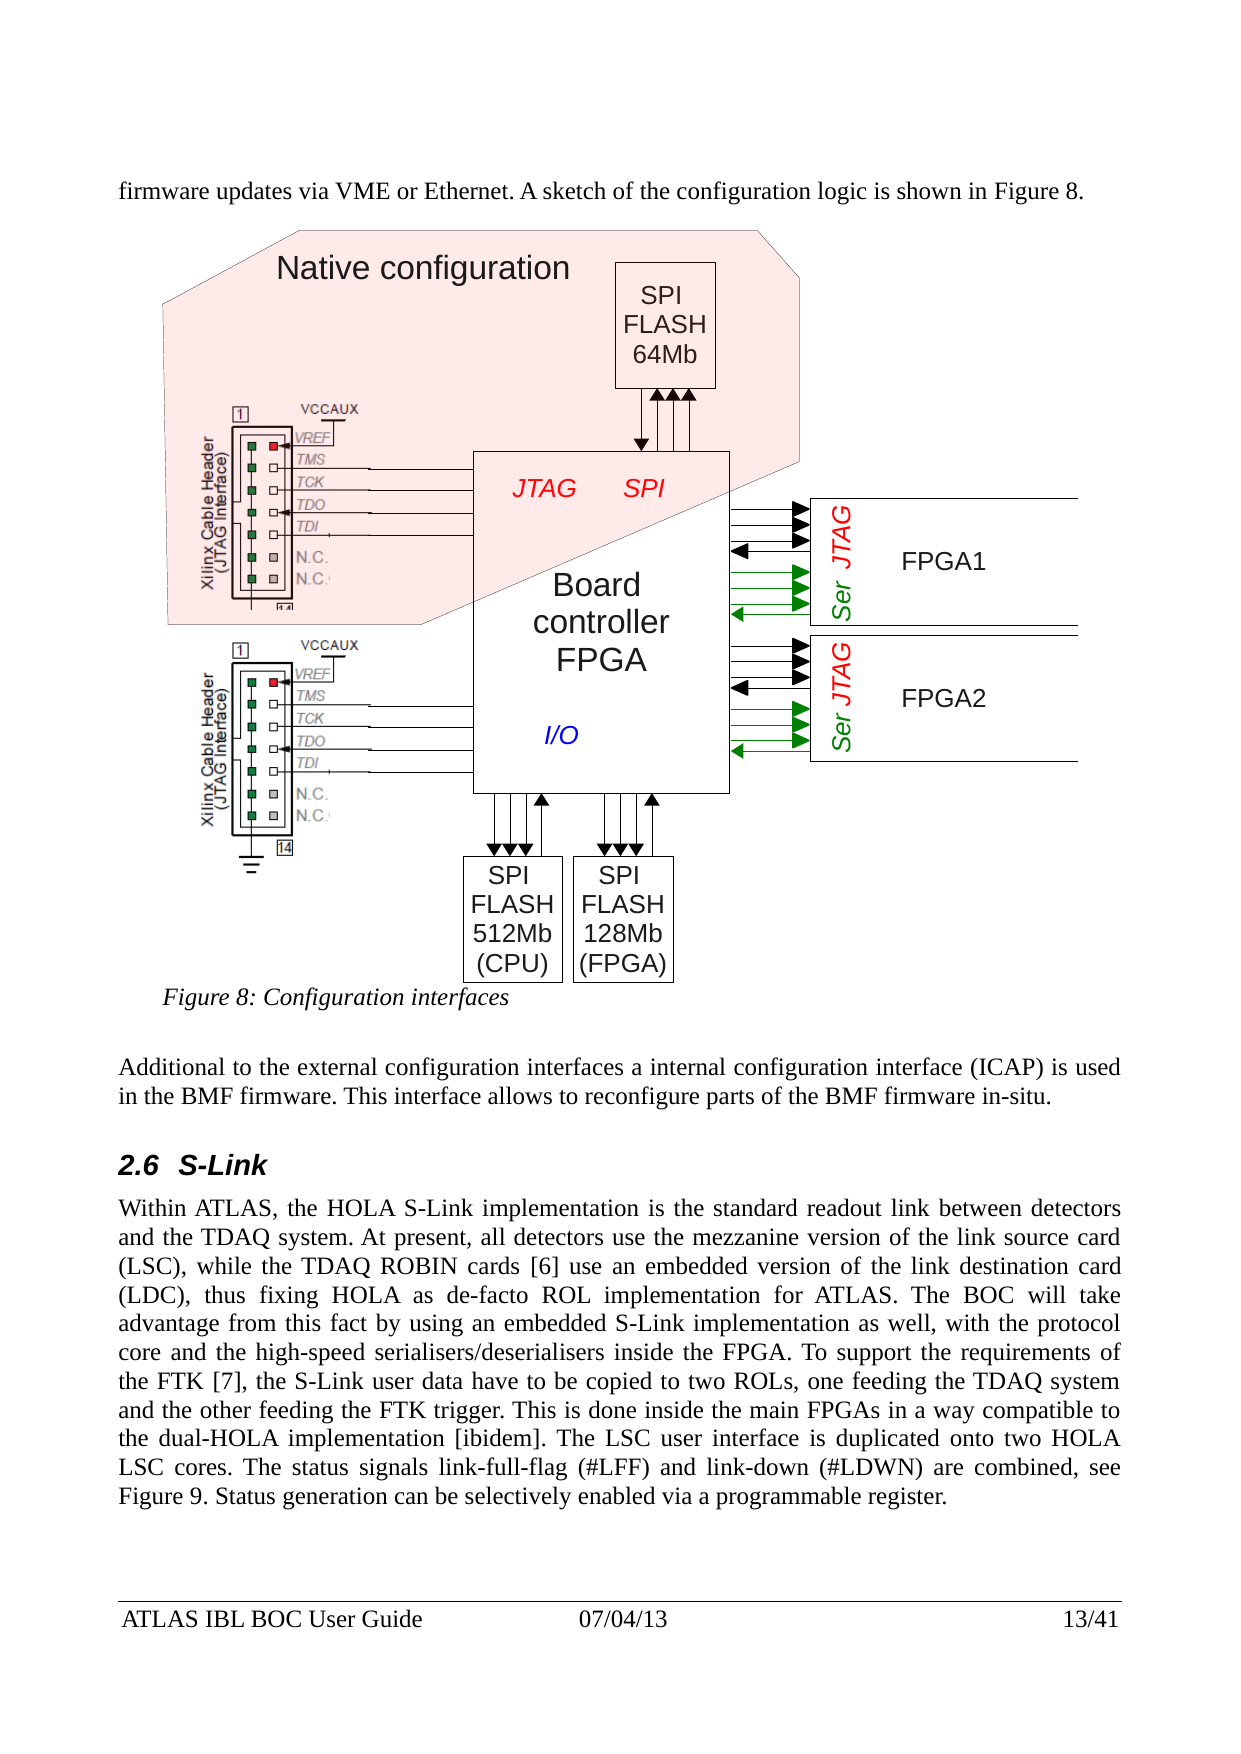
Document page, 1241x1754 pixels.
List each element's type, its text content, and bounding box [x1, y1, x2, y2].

text Figure 8: Configuration interfaces [730, 589, 792, 604]
text Figure 8: Configuration interfaces [511, 794, 526, 843]
table_cell 0x0010 [372, 536, 473, 624]
table_cell 0x0010 [163, 231, 799, 624]
text Figure 8: Configuration interfaces [637, 794, 652, 856]
table_cell 0x0010 [474, 452, 729, 601]
text Figure 8: Configuration interfaces [372, 603, 473, 706]
table_cell 0x0010 [659, 389, 671, 399]
text Figure 8: Configuration interfaces [811, 499, 1078, 625]
text Figure 8: Configuration interfaces [730, 710, 792, 725]
table_cell 0x0010 [372, 514, 473, 535]
text Figure 8: Configuration interfaces [730, 573, 792, 588]
text Figure 8: Configuration interfaces [372, 707, 473, 727]
text Figure 8: Configuration interfaces [574, 857, 673, 982]
table_cell 0x0010 [372, 491, 473, 513]
table_cell 0x0010 [372, 470, 473, 490]
text Figure 8: Configuration interfaces [730, 615, 1078, 646]
table_cell 0x0010 [642, 389, 657, 451]
text Figure 8: Configuration interfaces [730, 741, 810, 751]
table_cell 0x0010 [675, 389, 687, 399]
text Figure 8: Configuration interfaces [527, 794, 541, 856]
text Figure 8: Configuration interfaces [730, 526, 792, 541]
text firmware updates via VME or Ethernet. A sketch of the configuration logic is shown in Figure 8. [118, 176, 1122, 205]
text Figure 8: Configuration interfaces [621, 794, 636, 843]
text Figure 8: Configuration interfaces [730, 662, 792, 677]
text Figure 8: Configuration interfaces [730, 510, 792, 525]
text Figure 8: Configuration interfaces [474, 493, 729, 793]
text Figure 8: Configuration interfaces [372, 751, 473, 772]
text Figure 8: Configuration interfaces [730, 689, 810, 709]
text Figure 8: Configuration interfaces [730, 726, 792, 740]
table_cell 0x0010 [658, 401, 673, 451]
text Figure 8: Configuration interfaces [464, 857, 562, 982]
text Figure 8: Configuration interfaces [162, 230, 297, 303]
text Figure 8: Configuration interfaces [162, 323, 1078, 1011]
text Additional to the external configuration interfaces a internal configuration interface (ICAP) is used in the BMF firmware. This interface allows to reconfigure parts of the BMF firmware in-situ. [118, 1052, 1122, 1110]
text Figure 8: Configuration interfaces [730, 605, 810, 614]
text Figure 8: Configuration interfaces [811, 636, 1078, 761]
subtitle S-Link [118, 1147, 1122, 1181]
text Figure 8: Configuration interfaces [372, 728, 473, 750]
text Within ATLAS, the HOLA S-Link implementation is the standard readout link between detectors and the TDAQ system. At present, all detectors use the mezzanine version of the link source card (LSC), while the TDAQ ROBIN cards [6] use an embedded version of the link destination card (LDC), thus fixing HOLA as de-facto ROL implementation for ATLAS. The BOC will take advantage from this fact by using an embedded S-Link implementation as well, with the protocol core and the high-speed serialisers/deserialisers inside the FPGA. To support the requirements of the FTK [7], the S-Link user data have to be copied to two ROLs, one feeding the TDAQ system and the other feeding the FTK trigger. This is done inside the main FPGAs in a way compatible to the dual-HOLA implementation [ibidem]. The LSC user interface is duplicated onto two HOLA LSC cores. The status signals link-full-flag (#LFF) and link-down (#LDWN) are combined, see Figure 9. Status generation can be selectively enabled via a programmable register. [118, 1193, 1122, 1510]
table_cell 0x0010 [674, 401, 689, 451]
text Figure 8: Configuration interfaces [495, 794, 510, 843]
text Figure 8: Configuration interfaces [730, 542, 810, 551]
text Figure 8: Configuration interfaces [605, 794, 620, 843]
table_cell 0x0010 [616, 263, 715, 388]
text Figure 8: Configuration interfaces [730, 552, 810, 572]
text Figure 8: Configuration interfaces [730, 678, 810, 688]
text Figure 8: Configuration interfaces [730, 647, 792, 661]
text Figure 8: Configuration interfaces [730, 230, 1078, 509]
